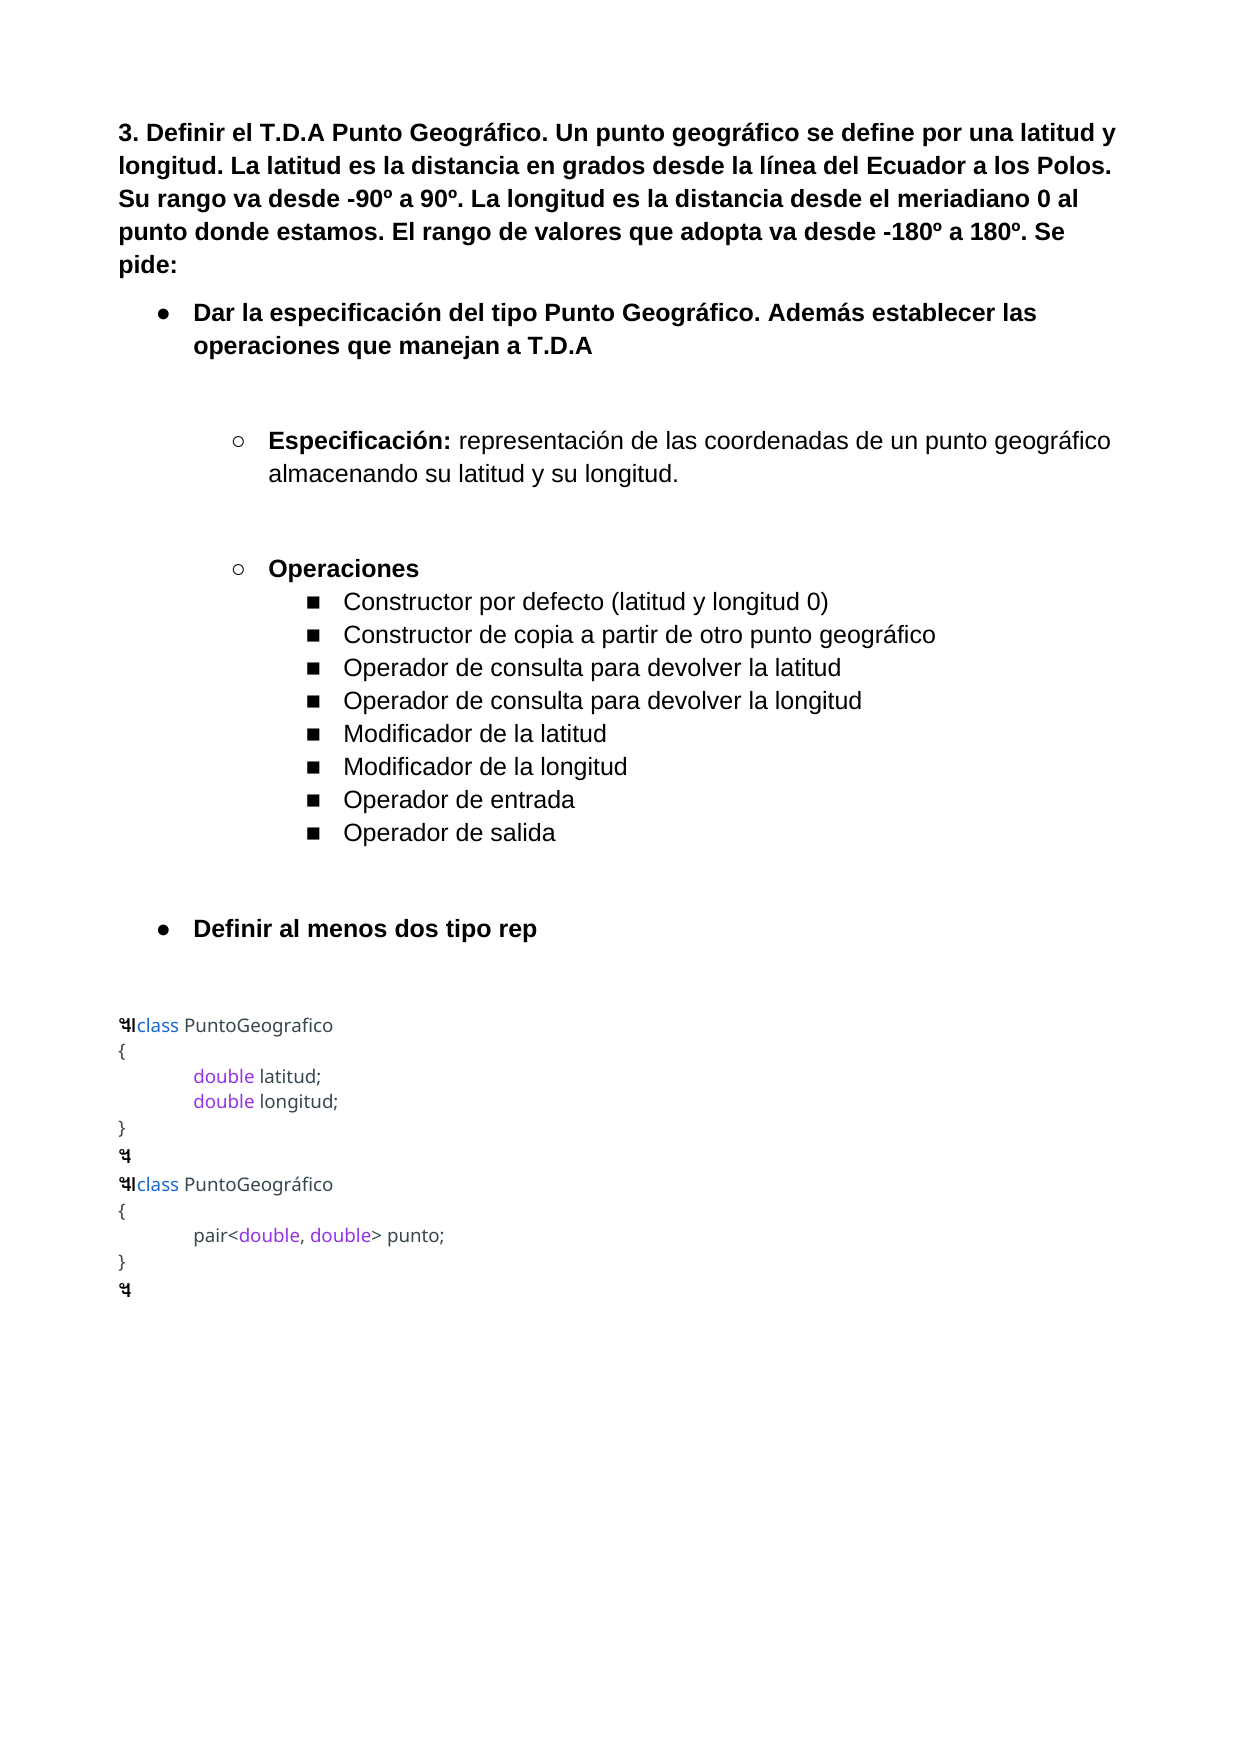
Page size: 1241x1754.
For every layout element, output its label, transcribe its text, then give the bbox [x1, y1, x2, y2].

text  [118, 1274, 1122, 1302]
list Constructor de copia a partir de otro punto geográfico [306, 620, 1122, 649]
text } [118, 1248, 1122, 1274]
list Operador de salida [306, 818, 1122, 847]
list Operador de consulta para devolver la longitud [306, 686, 1122, 715]
text } [118, 1114, 1122, 1140]
list Modificador de la longitud [306, 752, 1122, 781]
text { [118, 1197, 1122, 1223]
text double latitud; [118, 1063, 1122, 1089]
list Definir al menos dos tipo rep [156, 914, 1122, 942]
text pair<double, double> punto; [118, 1223, 1122, 1248]
list Constructor por defecto (latitud y longitud 0) [306, 587, 1122, 616]
list Dar la especificación del tipo Punto Geográfico. Además establecer las operaciones que manejan a T.D.A [156, 298, 1122, 359]
text class PuntoGeografico [118, 1009, 1122, 1038]
list Operador de entrada [306, 785, 1122, 814]
text class PuntoGeográfico [118, 1168, 1122, 1197]
text  [118, 1140, 1122, 1168]
list Operador de consulta para devolver la latitud [306, 653, 1122, 682]
list Especificación: representación de las coordenadas de un punto geográfico almacenando su latitud y su longitud. [231, 426, 1122, 488]
list Modificador de la latitud [306, 719, 1122, 748]
list Operaciones [231, 554, 1122, 583]
text 3. Definir el T.D.A Punto Geográfico. Un punto geográfico se define por una latitud y longitud. La latitud es la distancia en grados desde la línea del Ecuador a los Polos. Su rango va desde -90º a 90º. La longitud es la distancia desde el meriadiano 0 al punto donde estamos. El rango de valores que adopta va desde -180º a 180º. Se pide: [118, 118, 1122, 279]
text { [118, 1038, 1122, 1063]
text double longitud; [118, 1089, 1122, 1114]
